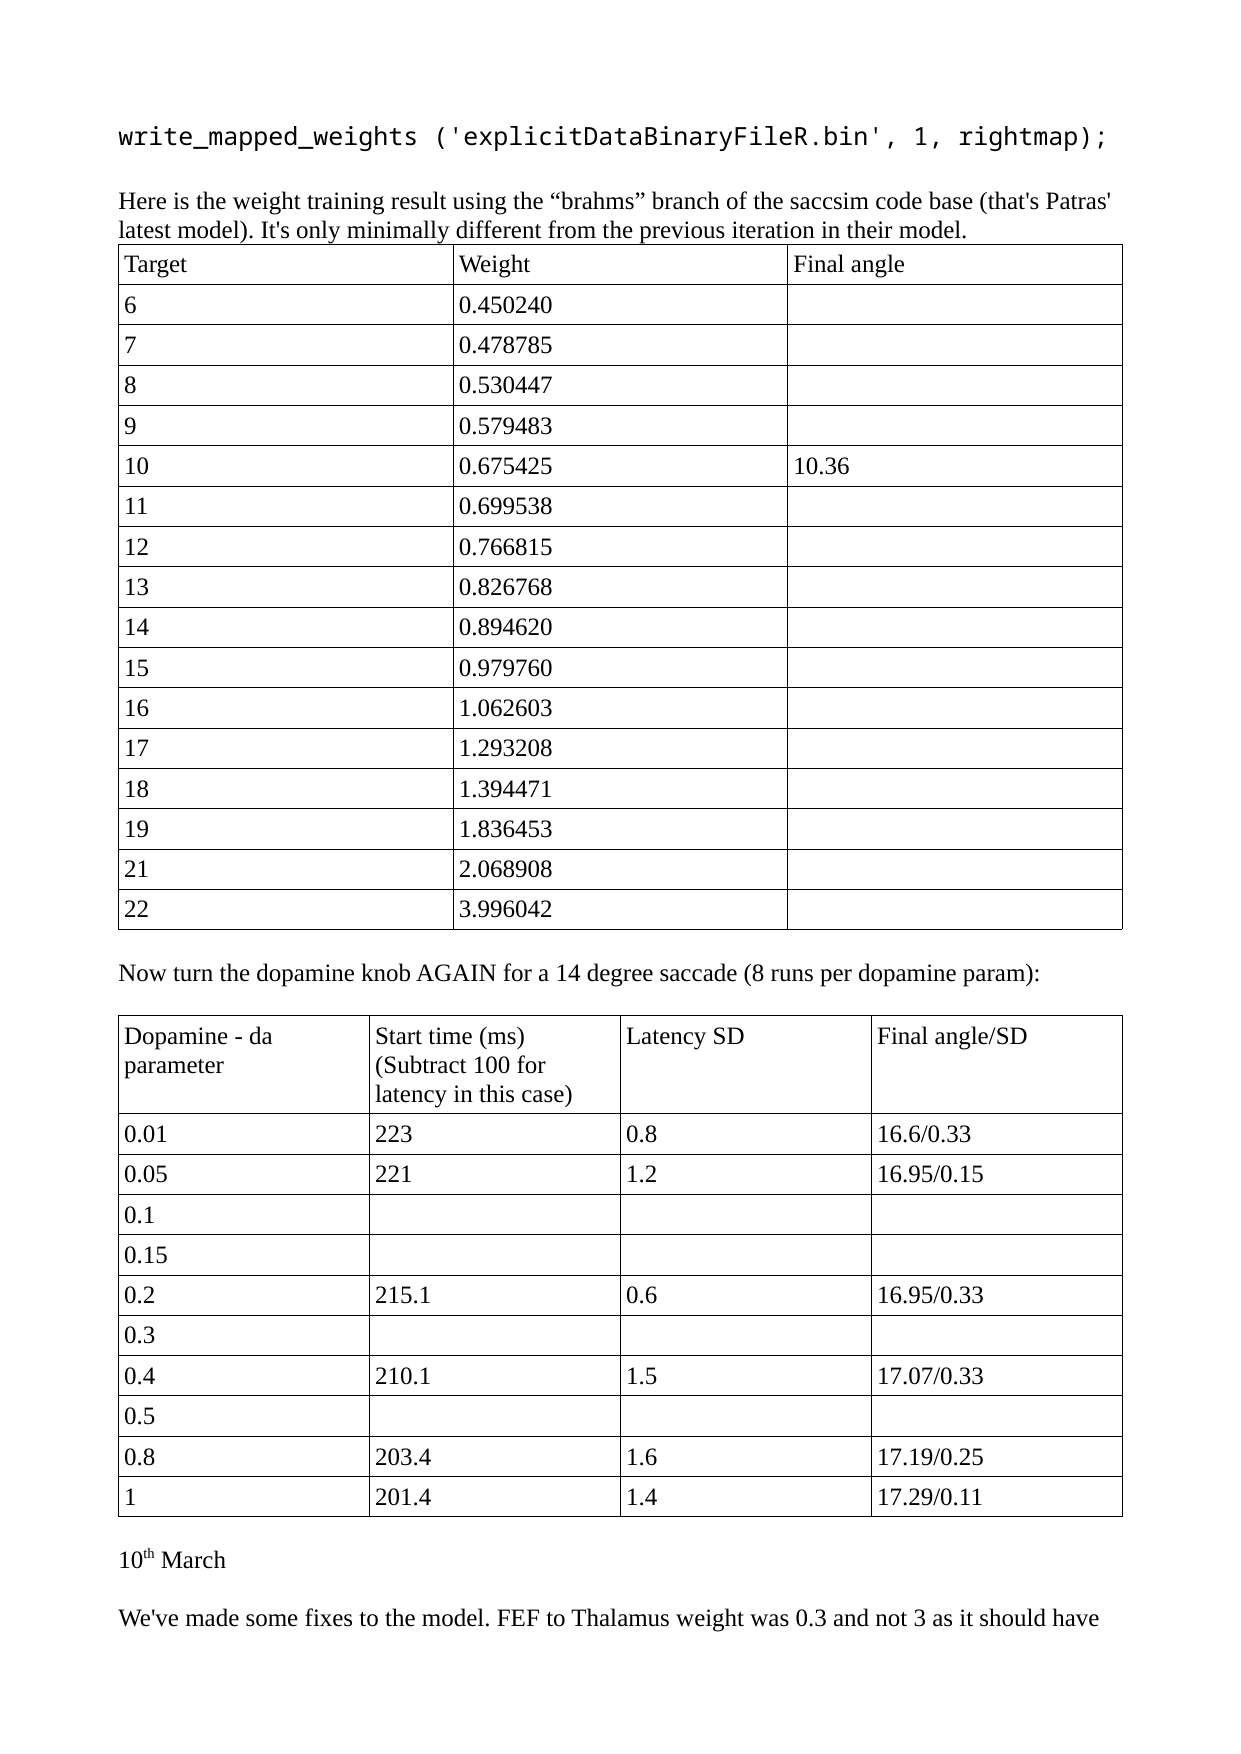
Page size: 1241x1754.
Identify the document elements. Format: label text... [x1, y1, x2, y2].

table_cell 0.699538 [454, 487, 787, 526]
table_cell [788, 608, 1122, 647]
table_cell [788, 527, 1122, 566]
table_cell [370, 1396, 620, 1436]
table_cell [788, 487, 1122, 526]
table_cell [621, 1316, 871, 1355]
table_cell 9 [119, 406, 453, 445]
table_cell [621, 1235, 871, 1274]
table_cell 210.1 [370, 1356, 620, 1395]
table_header Final angle/SD [872, 1016, 1122, 1113]
table_cell 0.8 [119, 1437, 369, 1476]
text write_mapped_weights ('explicitDataBinaryFileR.bin', 1, rightmap); [118, 118, 1122, 152]
table_cell 0.579483 [454, 406, 787, 445]
table_header Dopamine - da parameter [119, 1016, 369, 1113]
table_cell 14 [119, 608, 453, 647]
table_cell 16.6/0.33 [872, 1114, 1122, 1153]
table_cell [370, 1316, 620, 1355]
table_cell 16.95/0.15 [872, 1155, 1122, 1194]
table_header Final angle [788, 245, 1122, 284]
table_cell [788, 850, 1122, 889]
table_cell 15 [119, 648, 453, 687]
table_cell 1.836453 [454, 809, 787, 848]
table_cell 7 [119, 325, 453, 365]
table_cell [872, 1235, 1122, 1274]
table_cell [788, 366, 1122, 405]
table_header Start time (ms) (Subtract 100 for latency in this case) [370, 1016, 620, 1113]
table_cell [788, 406, 1122, 445]
table_header Weight [454, 245, 787, 284]
table_cell [788, 890, 1122, 929]
table_cell 21 [119, 850, 453, 889]
table_cell 13 [119, 567, 453, 607]
table_cell 0.15 [119, 1235, 369, 1274]
table_cell [872, 1195, 1122, 1234]
table_cell 0.01 [119, 1114, 369, 1153]
table_cell 1.6 [621, 1437, 871, 1476]
table_cell 1.5 [621, 1356, 871, 1395]
table_cell [872, 1396, 1122, 1436]
table_cell 3.996042 [454, 890, 787, 929]
table_cell [621, 1396, 871, 1436]
table_cell 17.07/0.33 [872, 1356, 1122, 1395]
table_cell 1.4 [621, 1477, 871, 1516]
table_cell 0.8 [621, 1114, 871, 1153]
table_header Latency SD [621, 1016, 871, 1113]
table_cell 0.2 [119, 1276, 369, 1315]
table_cell 1.293208 [454, 729, 787, 768]
table_cell 22 [119, 890, 453, 929]
table_cell [788, 325, 1122, 365]
table_cell [370, 1235, 620, 1274]
table_cell 0.675425 [454, 446, 787, 486]
table_cell 16 [119, 688, 453, 727]
table_cell 0.478785 [454, 325, 787, 365]
table_cell 18 [119, 769, 453, 808]
table_cell [788, 729, 1122, 768]
table_cell [370, 1195, 620, 1234]
table_cell 1.2 [621, 1155, 871, 1194]
table_cell 0.4 [119, 1356, 369, 1395]
table_cell 0.3 [119, 1316, 369, 1355]
table_cell [872, 1316, 1122, 1355]
table_cell 16.95/0.33 [872, 1276, 1122, 1315]
table_cell 0.05 [119, 1155, 369, 1194]
table_cell 0.6 [621, 1276, 871, 1315]
table_cell 11 [119, 487, 453, 526]
table_cell [788, 688, 1122, 727]
table_cell 17 [119, 729, 453, 768]
table_cell 0.1 [119, 1195, 369, 1234]
table_cell 215.1 [370, 1276, 620, 1315]
table_cell 10.36 [788, 446, 1122, 486]
text We've made some fixes to the model. FEF to Thalamus weight was 0.3 and not 3 as it should have [118, 1603, 1122, 1631]
table_cell 8 [119, 366, 453, 405]
table_cell 6 [119, 285, 453, 324]
table_cell 223 [370, 1114, 620, 1153]
table_cell [788, 567, 1122, 607]
table_cell [788, 809, 1122, 848]
table_cell 0.530447 [454, 366, 787, 405]
table_cell 0.979760 [454, 648, 787, 687]
table_cell [788, 285, 1122, 324]
table_cell 0.766815 [454, 527, 787, 566]
table_cell 0.826768 [454, 567, 787, 607]
table_cell 1.062603 [454, 688, 787, 727]
table_cell 17.19/0.25 [872, 1437, 1122, 1476]
table_header Target [119, 245, 453, 284]
text 10th March [118, 1545, 1122, 1574]
table_cell 0.5 [119, 1396, 369, 1436]
table_cell [788, 769, 1122, 808]
table_cell 203.4 [370, 1437, 620, 1476]
table_cell 221 [370, 1155, 620, 1194]
table_cell 2.068908 [454, 850, 787, 889]
table_cell 0.894620 [454, 608, 787, 647]
table_cell 17.29/0.11 [872, 1477, 1122, 1516]
text Now turn the dopamine knob AGAIN for a 14 degree saccade (8 runs per dopamine param): [118, 958, 1122, 987]
table_cell 1.394471 [454, 769, 787, 808]
table_cell 10 [119, 446, 453, 486]
table_cell [788, 648, 1122, 687]
table_cell 201.4 [370, 1477, 620, 1516]
text Here is the weight training result using the “brahms” branch of the saccsim code base (that's Patras' latest model). It's only minimally different from the previous iteration in their model. [118, 186, 1122, 244]
table_cell 12 [119, 527, 453, 566]
table_cell 1 [119, 1477, 369, 1516]
table_cell 0.450240 [454, 285, 787, 324]
table_cell [621, 1195, 871, 1234]
table_cell 19 [119, 809, 453, 848]
